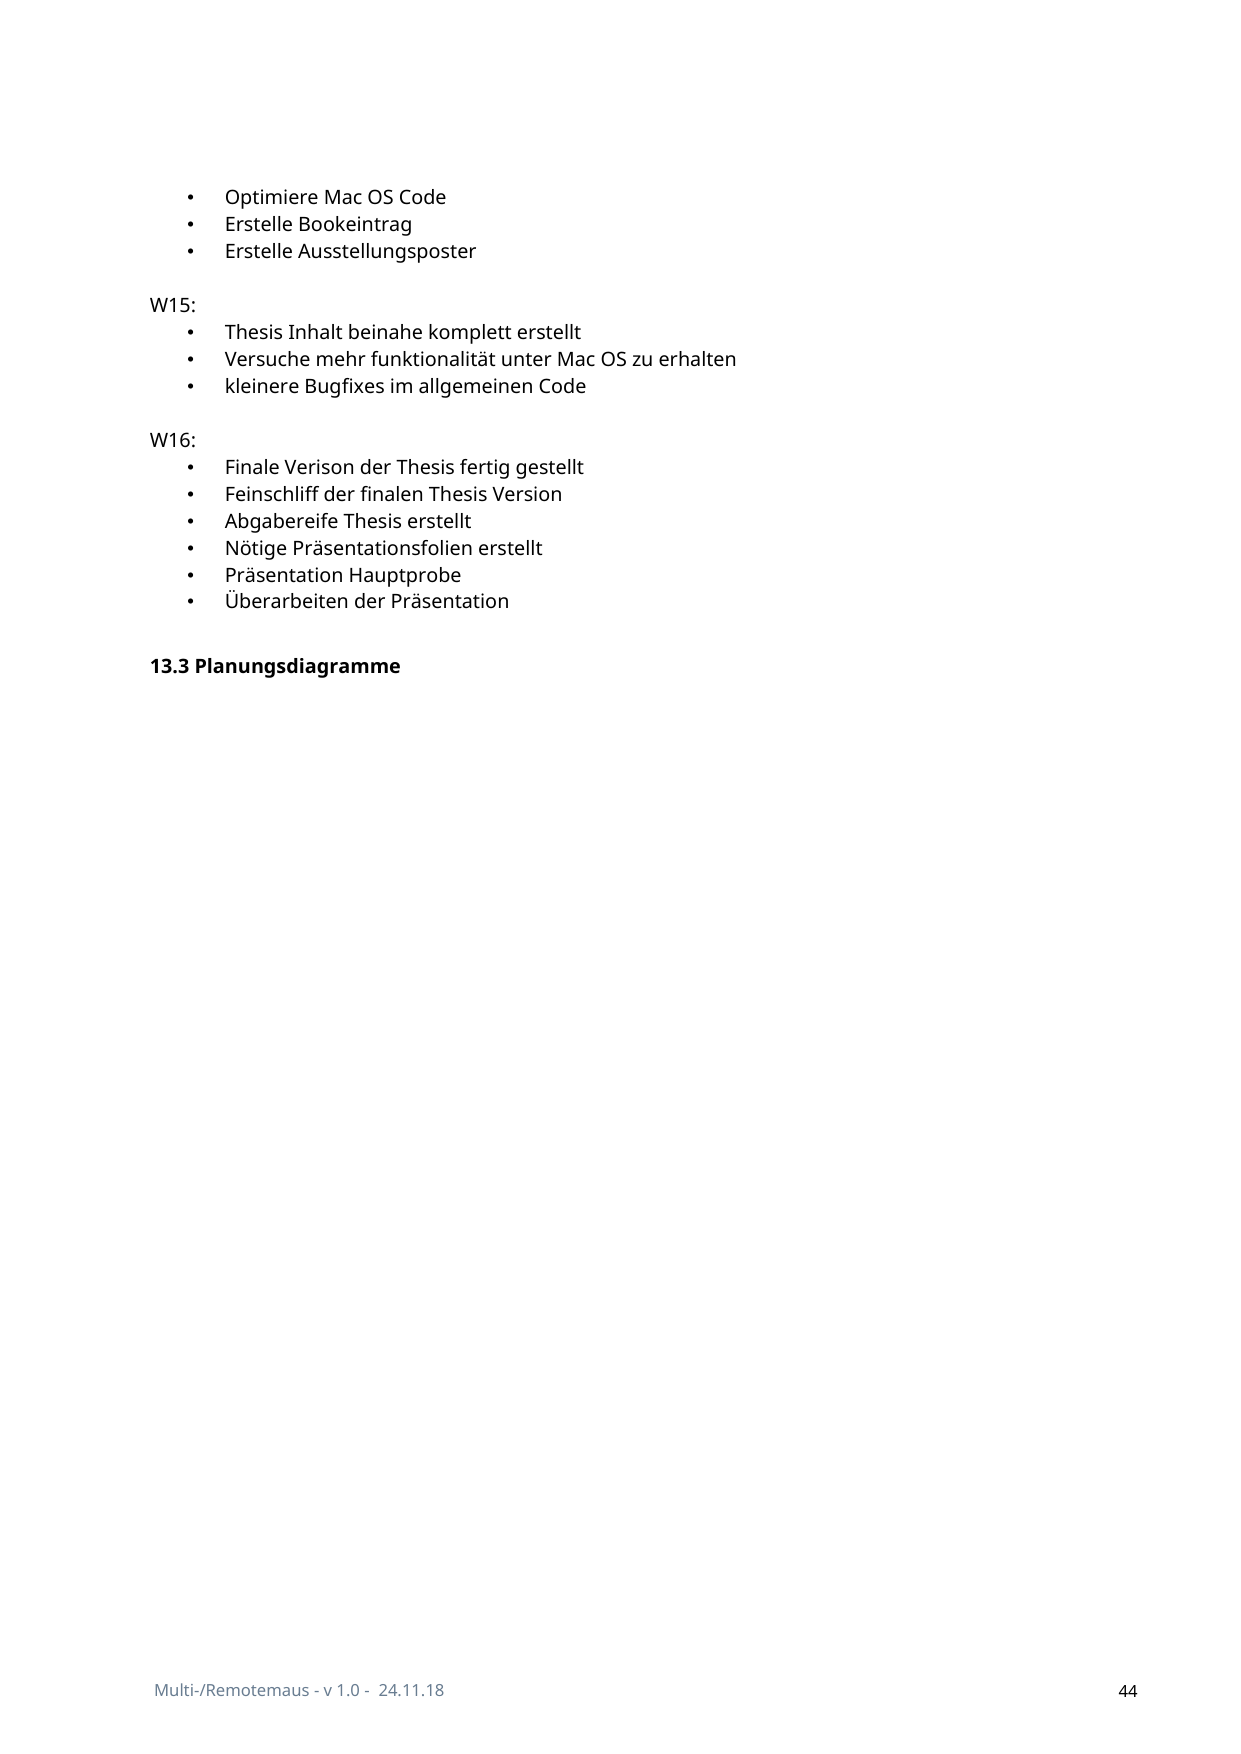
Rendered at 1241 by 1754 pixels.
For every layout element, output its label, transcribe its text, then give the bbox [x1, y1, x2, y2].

list Überarbeiten der Präsentation [187, 588, 1136, 615]
list Erstelle Bookeintrag [187, 210, 1136, 237]
list Erstelle Ausstellungsposter [187, 237, 1136, 264]
list Finale Verison der Thesis fertig gestellt [187, 453, 1136, 480]
subtitle Planungsdiagramme [149, 652, 1136, 679]
list Abgabereife Thesis erstellt [187, 507, 1136, 534]
list Optimiere Mac OS Code [187, 183, 1136, 210]
list Versuche mehr funktionalität unter Mac OS zu erhalten [187, 345, 1136, 372]
text W16: [149, 426, 1136, 453]
list kleinere Bugfixes im allgemeinen Code [187, 372, 1136, 399]
list Feinschliff der finalen Thesis Version [187, 480, 1136, 507]
text W15: [149, 291, 1136, 318]
list Präsentation Hauptprobe [187, 561, 1136, 588]
list Nötige Präsentationsfolien erstellt [187, 534, 1136, 561]
list Thesis Inhalt beinahe komplett erstellt [187, 318, 1136, 345]
